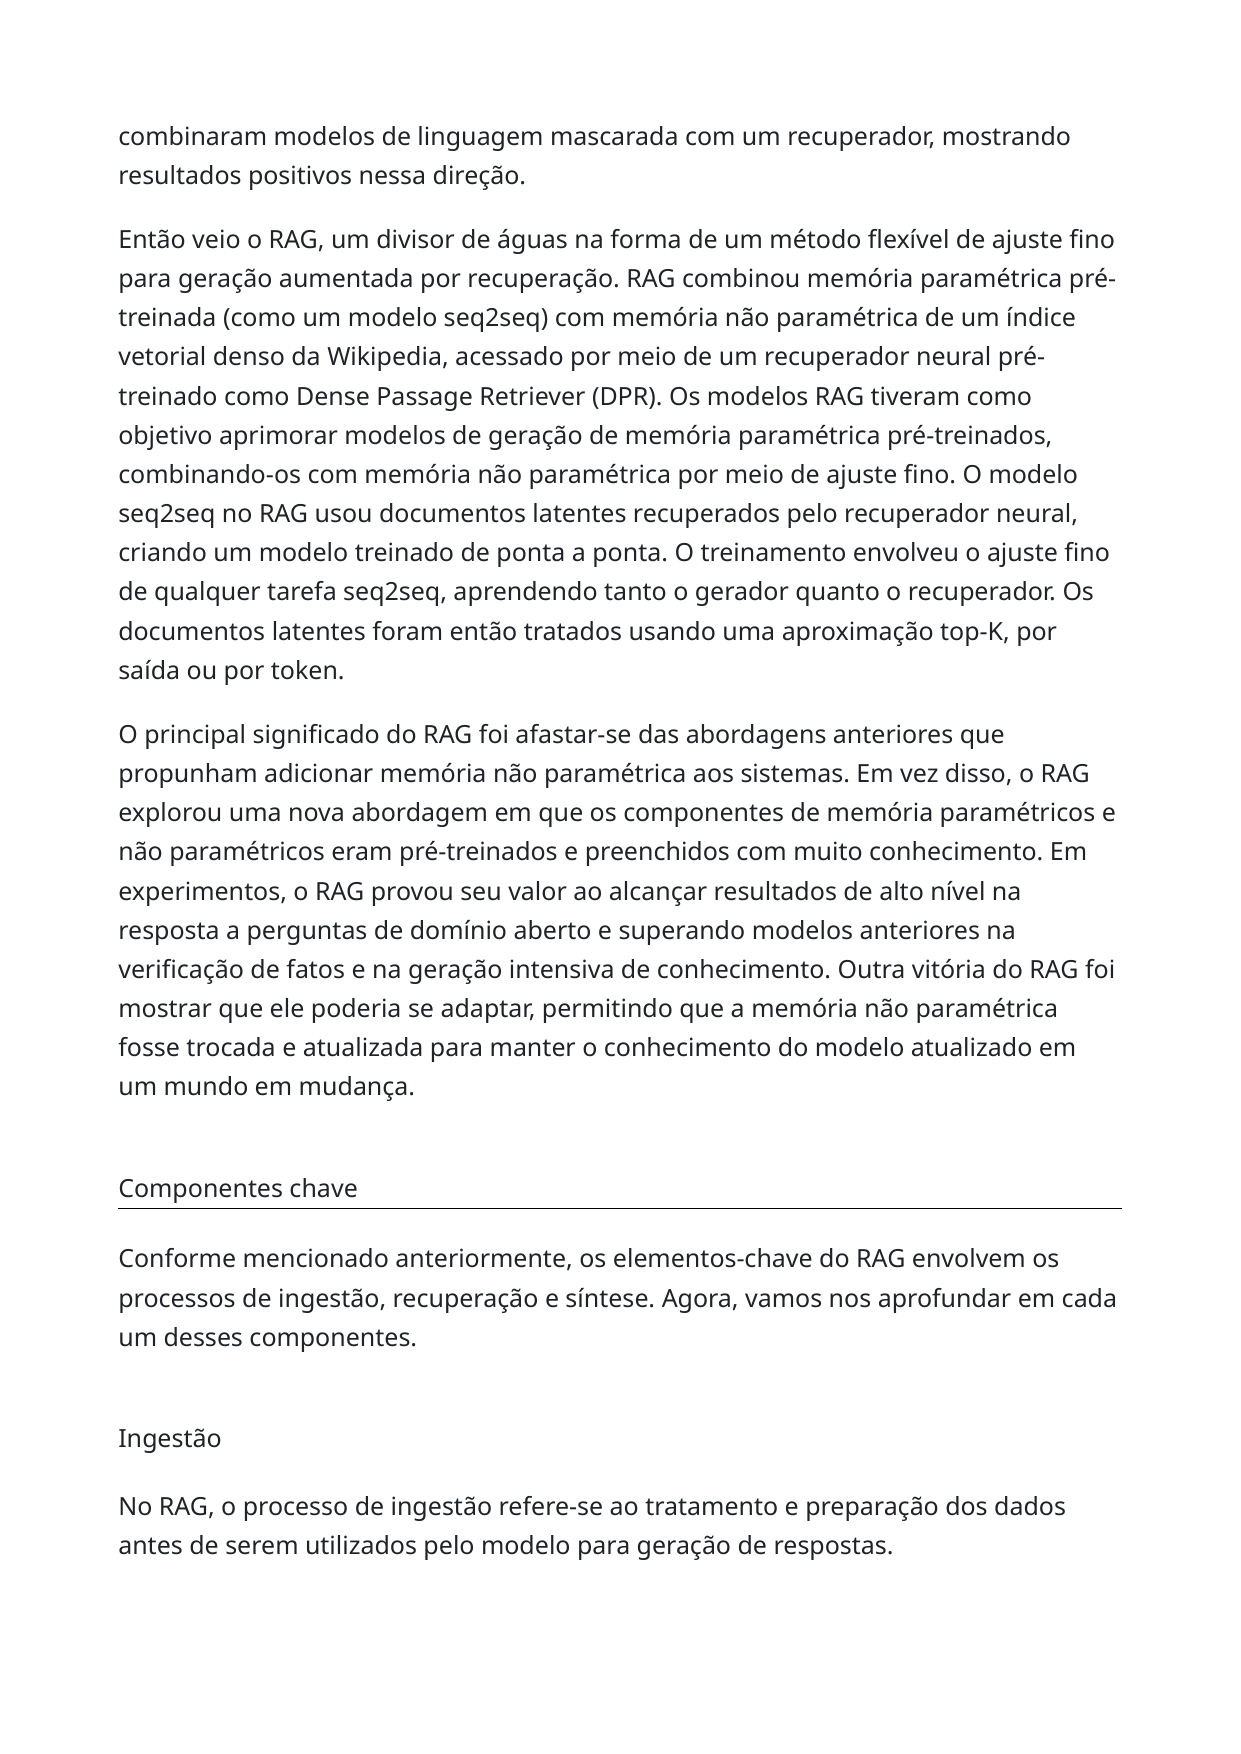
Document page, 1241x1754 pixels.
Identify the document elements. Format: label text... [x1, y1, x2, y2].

text O principal significado do RAG foi afastar-se das abordagens anteriores que propunham adicionar memória não paramétrica aos sistemas. Em vez disso, o RAG explorou uma nova abordagem em que os componentes de memória paramétricos e não paramétricos eram pré-treinados e preenchidos com muito conhecimento. Em experimentos, o RAG provou seu valor ao alcançar resultados de alto nível na resposta a perguntas de domínio aberto e superando modelos anteriores na verificação de fatos e na geração intensiva de conhecimento. Outra vitória do RAG foi mostrar que ele poderia se adaptar, permitindo que a memória não paramétrica fosse trocada e atualizada para manter o conhecimento do modelo atualizado em um mundo em mudança. [118, 716, 1122, 1103]
text Conforme mencionado anteriormente, os elementos-chave do RAG envolvem os processos de ingestão, recuperação e síntese. Agora, vamos nos aprofundar em cada um desses componentes. [118, 1241, 1122, 1353]
text Então veio o RAG, um divisor de águas na forma de um método flexível de ajuste fino para geração aumentada por recuperação. RAG combinou memória paramétrica pré-treinada (como um modelo seq2seq) com memória não paramétrica de um índice vetorial denso da Wikipedia, acessado por meio de um recuperador neural pré-treinado como Dense Passage Retriever (DPR). Os modelos RAG tiveram como objetivo aprimorar modelos de geração de memória paramétrica pré-treinados, combinando-os com memória não paramétrica por meio de ajuste fino. O modelo seq2seq no RAG usou documentos latentes recuperados pelo recuperador neural, criando um modelo treinado de ponta a ponta. O treinamento envolveu o ajuste fino de qualquer tarefa seq2seq, aprendendo tanto o gerador quanto o recuperador. Os documentos latentes foram então tratados usando uma aproximação top-K, por saída ou por token. [118, 221, 1122, 686]
text combinaram modelos de linguagem mascarada com um recuperador, mostrando resultados positivos nessa direção. [118, 118, 1122, 191]
text No RAG, o processo de ingestão refere-se ao tratamento e preparação dos dados antes de serem utilizados pelo modelo para geração de respostas. [118, 1489, 1122, 1562]
subtitle Componentes chave [118, 1171, 1122, 1208]
subtitle Ingestão [118, 1421, 1122, 1455]
